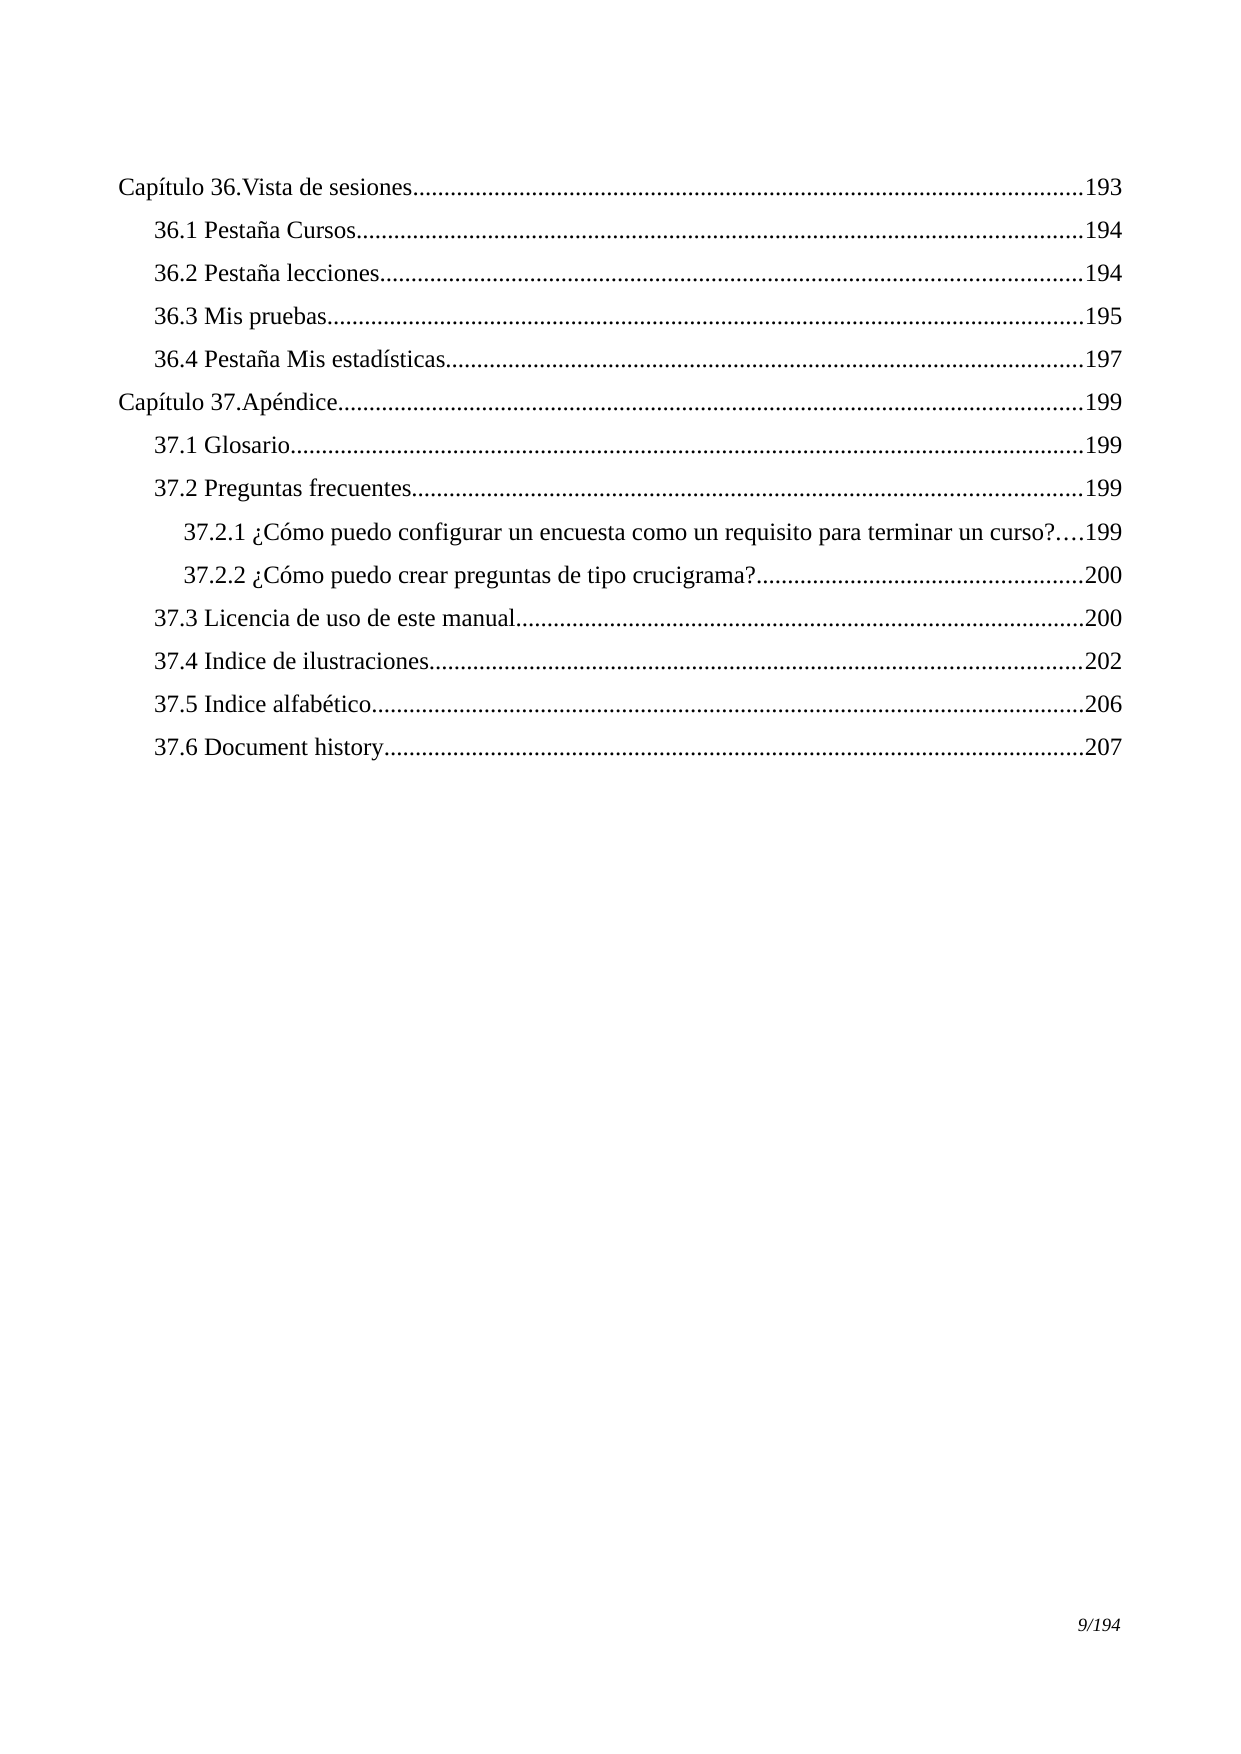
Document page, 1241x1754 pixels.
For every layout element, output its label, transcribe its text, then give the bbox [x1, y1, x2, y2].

text Capítulo 36.Vista de sesiones 193 [118, 172, 1122, 200]
text Capítulo 37.Apéndice 199 [118, 387, 1122, 416]
text 36.2 Pestaña lecciones 194 [148, 258, 1122, 287]
text 37.2.1 ¿Cómo puedo configurar un encuesta como un requisito para terminar un curso? 199 [177, 517, 1122, 545]
text 37.3 Licencia de uso de este manual 200 [148, 603, 1122, 632]
text 37.2.2 ¿Cómo puedo crear preguntas de tipo crucigrama? 200 [177, 560, 1122, 588]
text 36.3 Mis pruebas 195 [148, 301, 1122, 330]
text 37.1 Glosario 199 [148, 430, 1122, 459]
text 37.4 Indice de ilustraciones 202 [148, 646, 1122, 675]
text 37.6 Document history 207 [148, 732, 1122, 761]
text 37.2 Preguntas frecuentes 199 [148, 473, 1122, 502]
text 37.5 Indice alfabético 206 [148, 689, 1122, 718]
text 36.4 Pestaña Mis estadísticas 197 [148, 344, 1122, 373]
text 36.1 Pestaña Cursos 194 [148, 215, 1122, 243]
